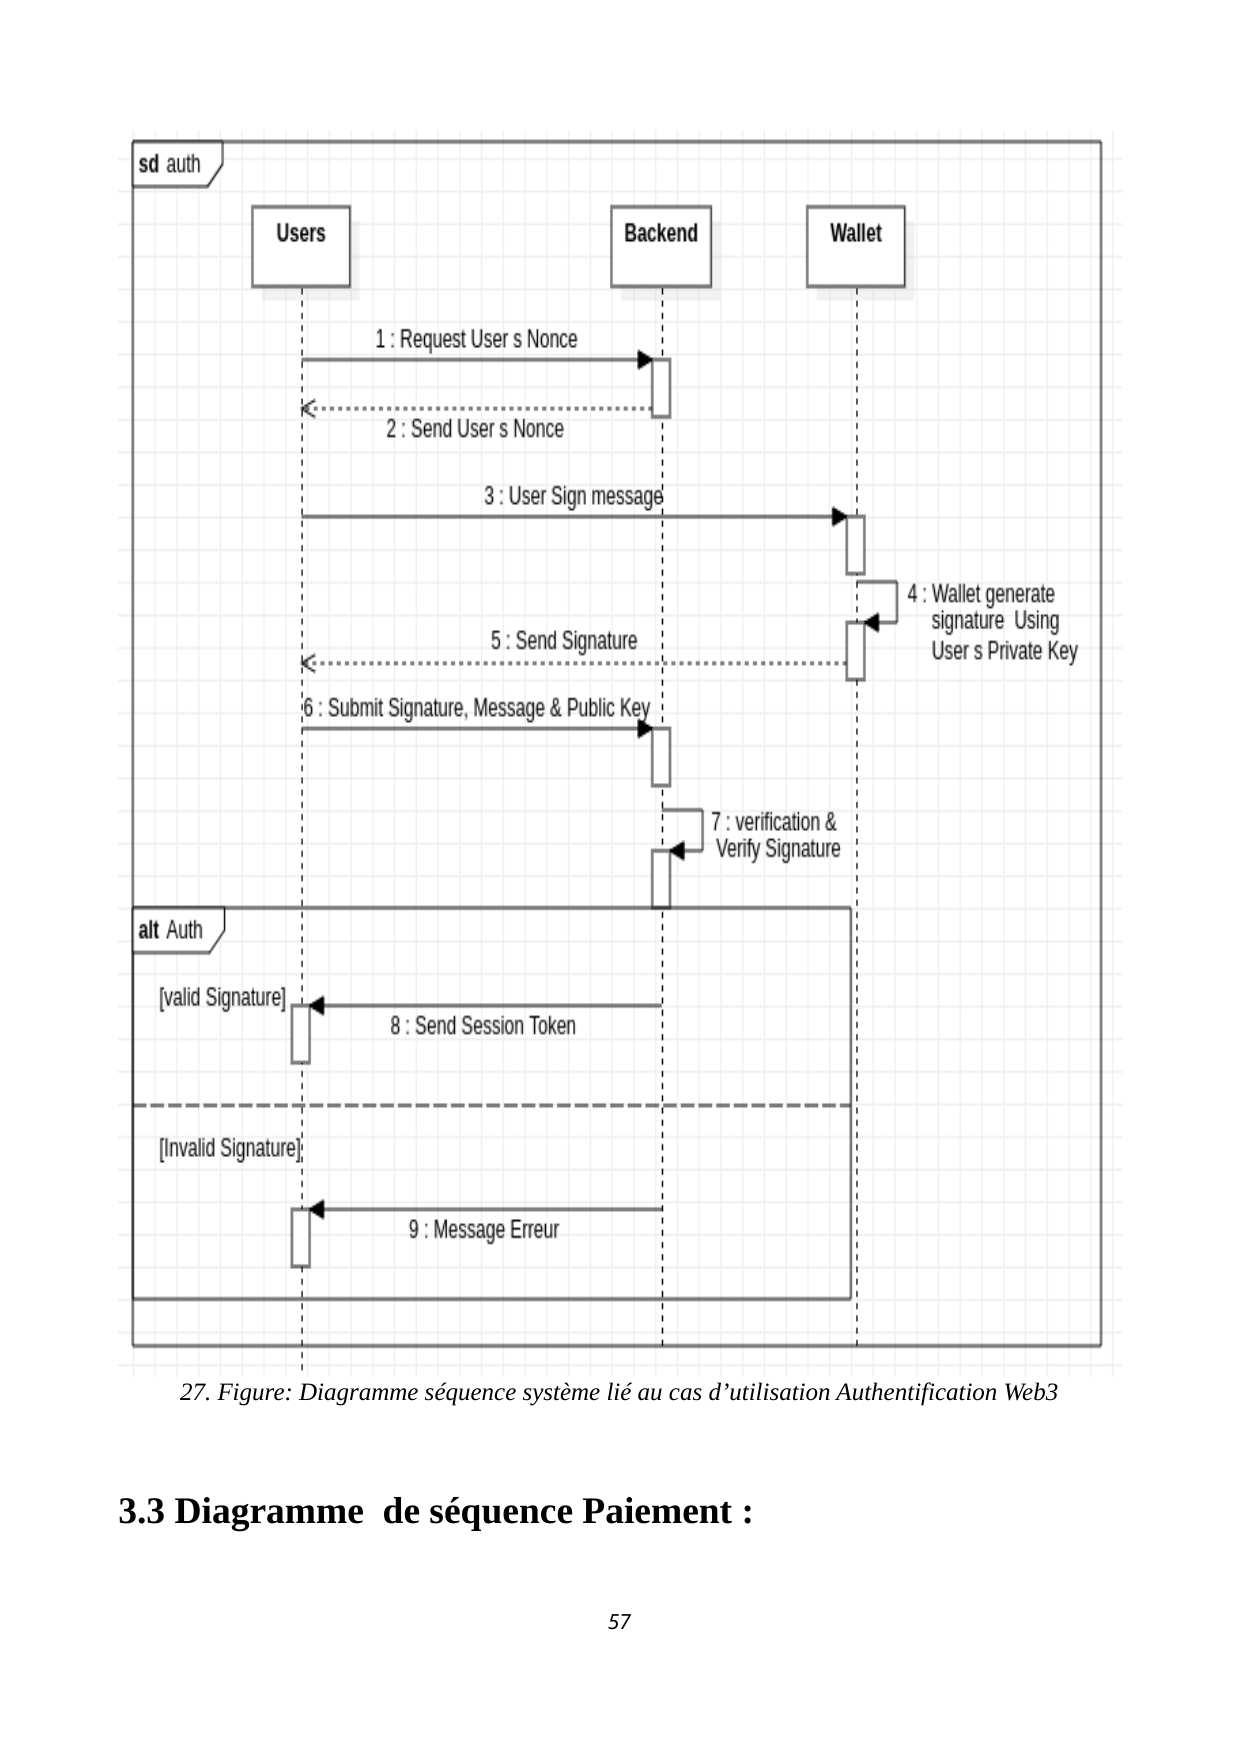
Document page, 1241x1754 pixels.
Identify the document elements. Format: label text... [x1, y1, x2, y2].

subtitle 3.3 Diagramme de séquence Paiement : [118, 1489, 1122, 1532]
picture [118, 130, 1123, 1377]
text 27. Figure: Diagramme séquence système lié au cas d’utilisation Authentification Web3 [118, 1377, 1122, 1406]
